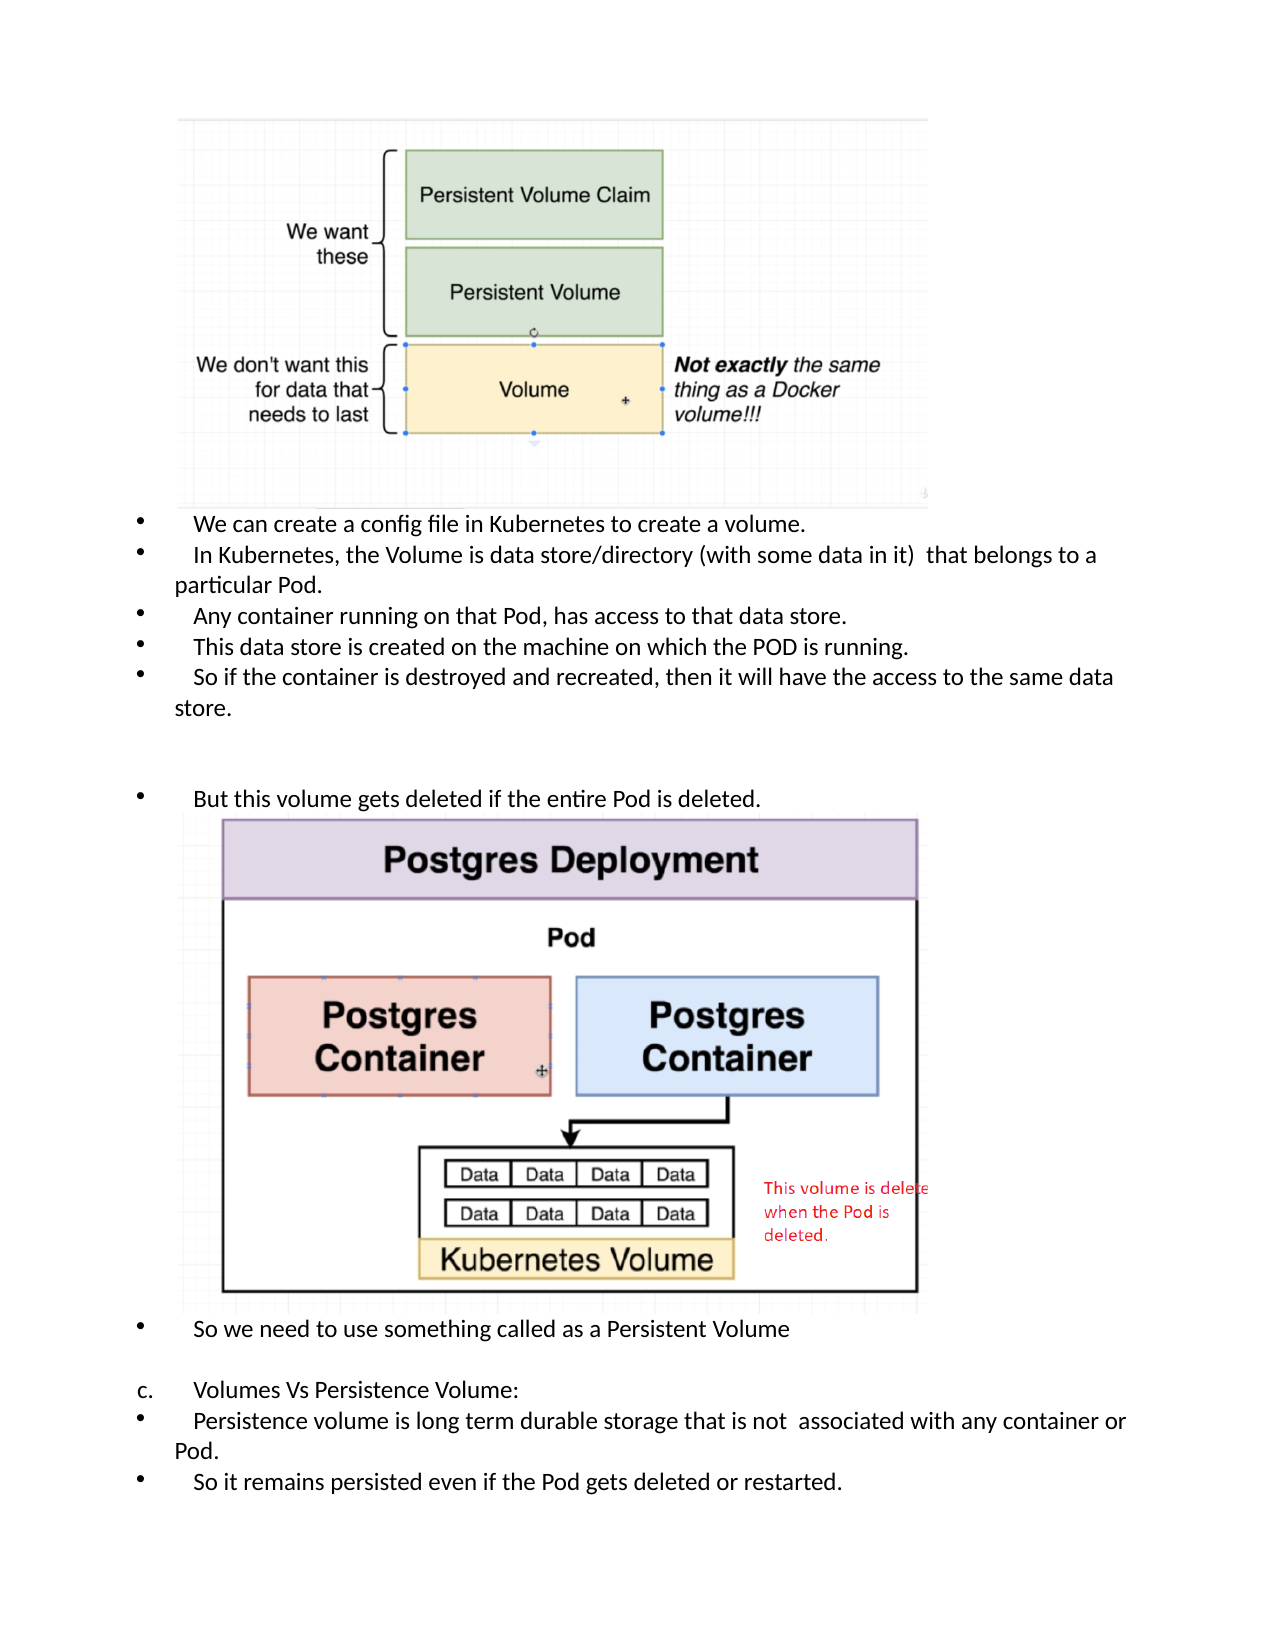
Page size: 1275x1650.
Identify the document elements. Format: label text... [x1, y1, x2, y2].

list We can create a config file in Kubernetes to create a volume. [137, 509, 1157, 539]
list Persistence volume is long term durable storage that is not associated with any container or Pod. [137, 1405, 1157, 1466]
list Any container running on that Pod, has access to that data store. [137, 600, 1157, 631]
list So we need to use something called as a Persistent Volume [137, 1313, 1157, 1344]
list So if the container is destroyed and recreated, then it will have the access to the same data store. [137, 661, 1157, 722]
list In Kubernetes, the Volume is data store/directory (with some data in it) that belongs to a particular Pod. [137, 539, 1157, 600]
list So it remains persisted even if the Pod gets deleted or restarted. [137, 1466, 1157, 1496]
list This data store is created on the machine on which the POD is running. [137, 631, 1157, 661]
picture [177, 813, 928, 1314]
picture [177, 118, 928, 509]
list But this volume gets deleted if the entire Pod is deleted. [137, 783, 1157, 814]
list Volumes Vs Persistence Volume: [137, 1374, 1157, 1405]
